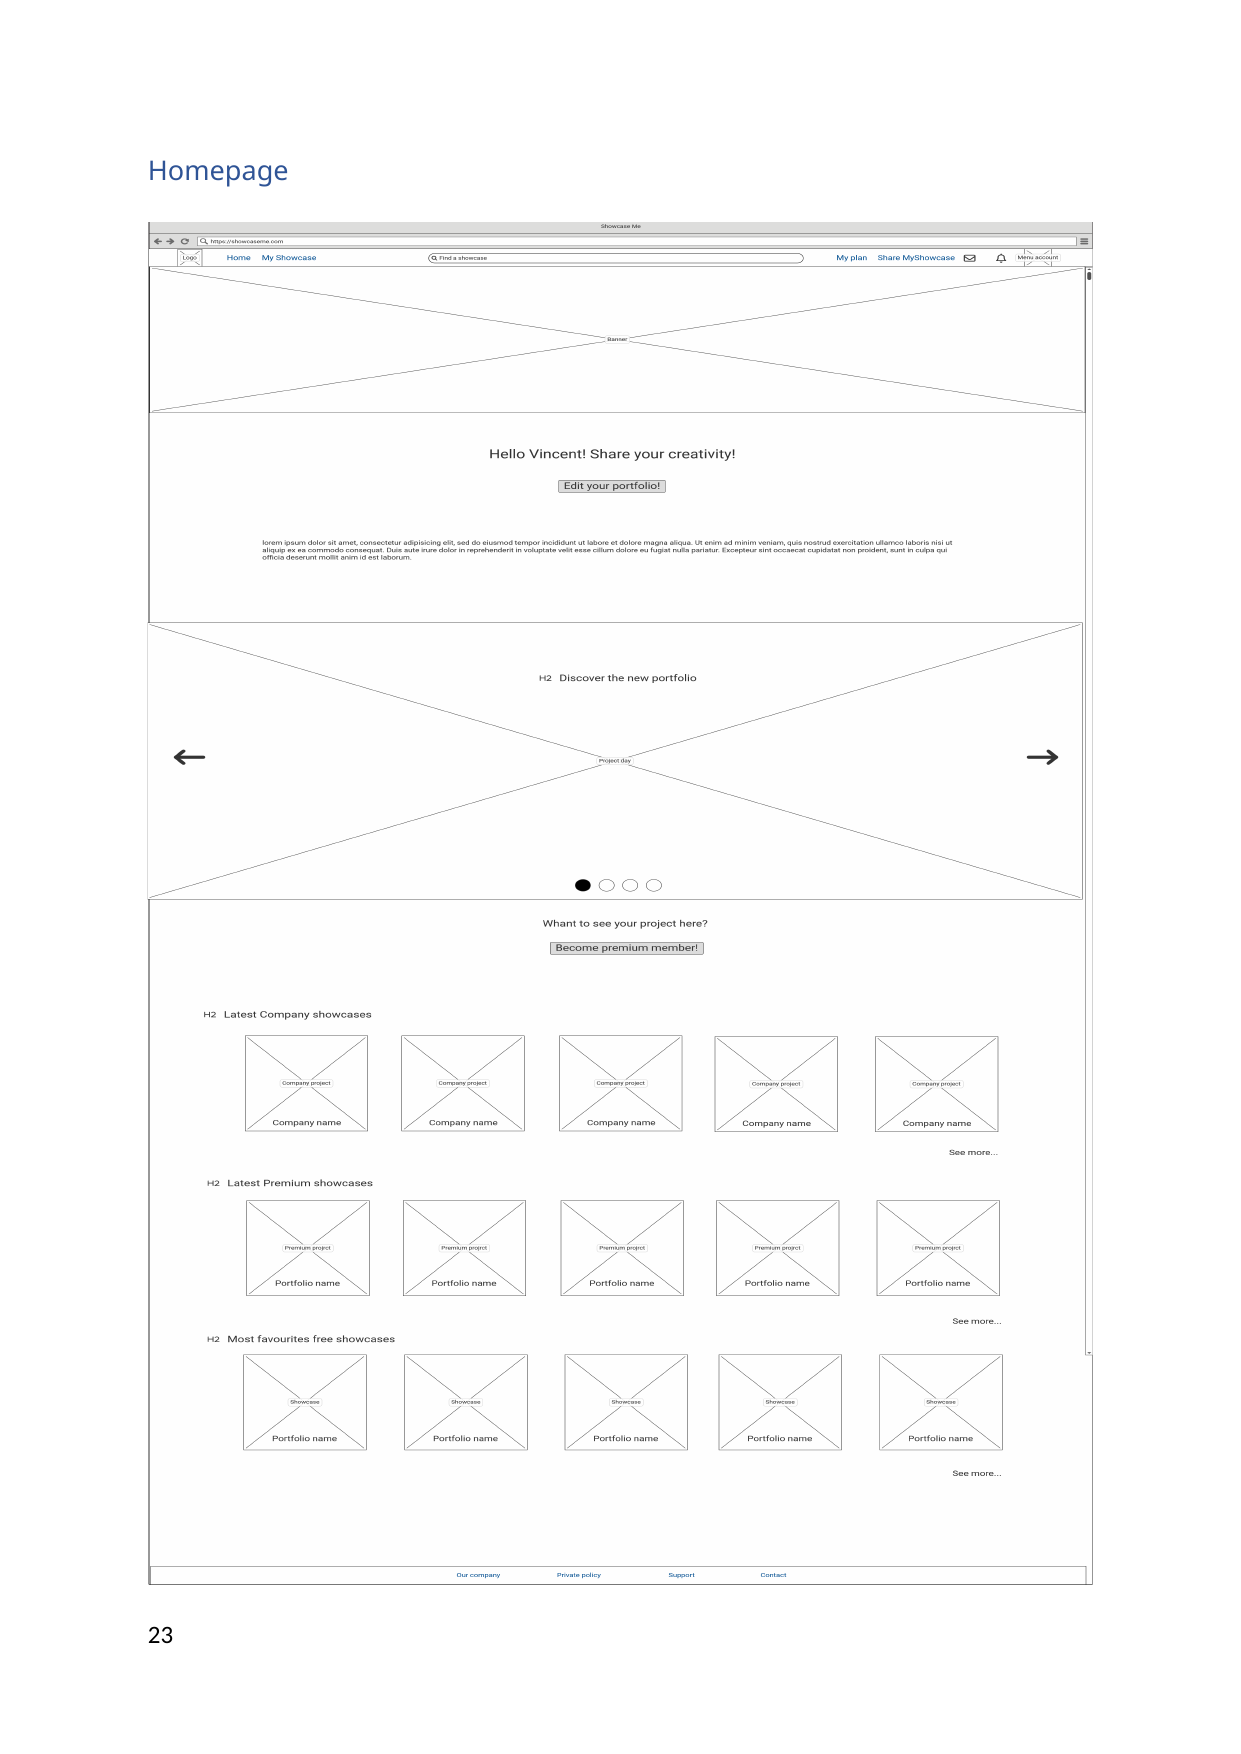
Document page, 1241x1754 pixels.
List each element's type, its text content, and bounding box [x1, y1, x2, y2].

subtitle Homepage [148, 152, 1093, 189]
picture [147, 222, 1093, 1585]
